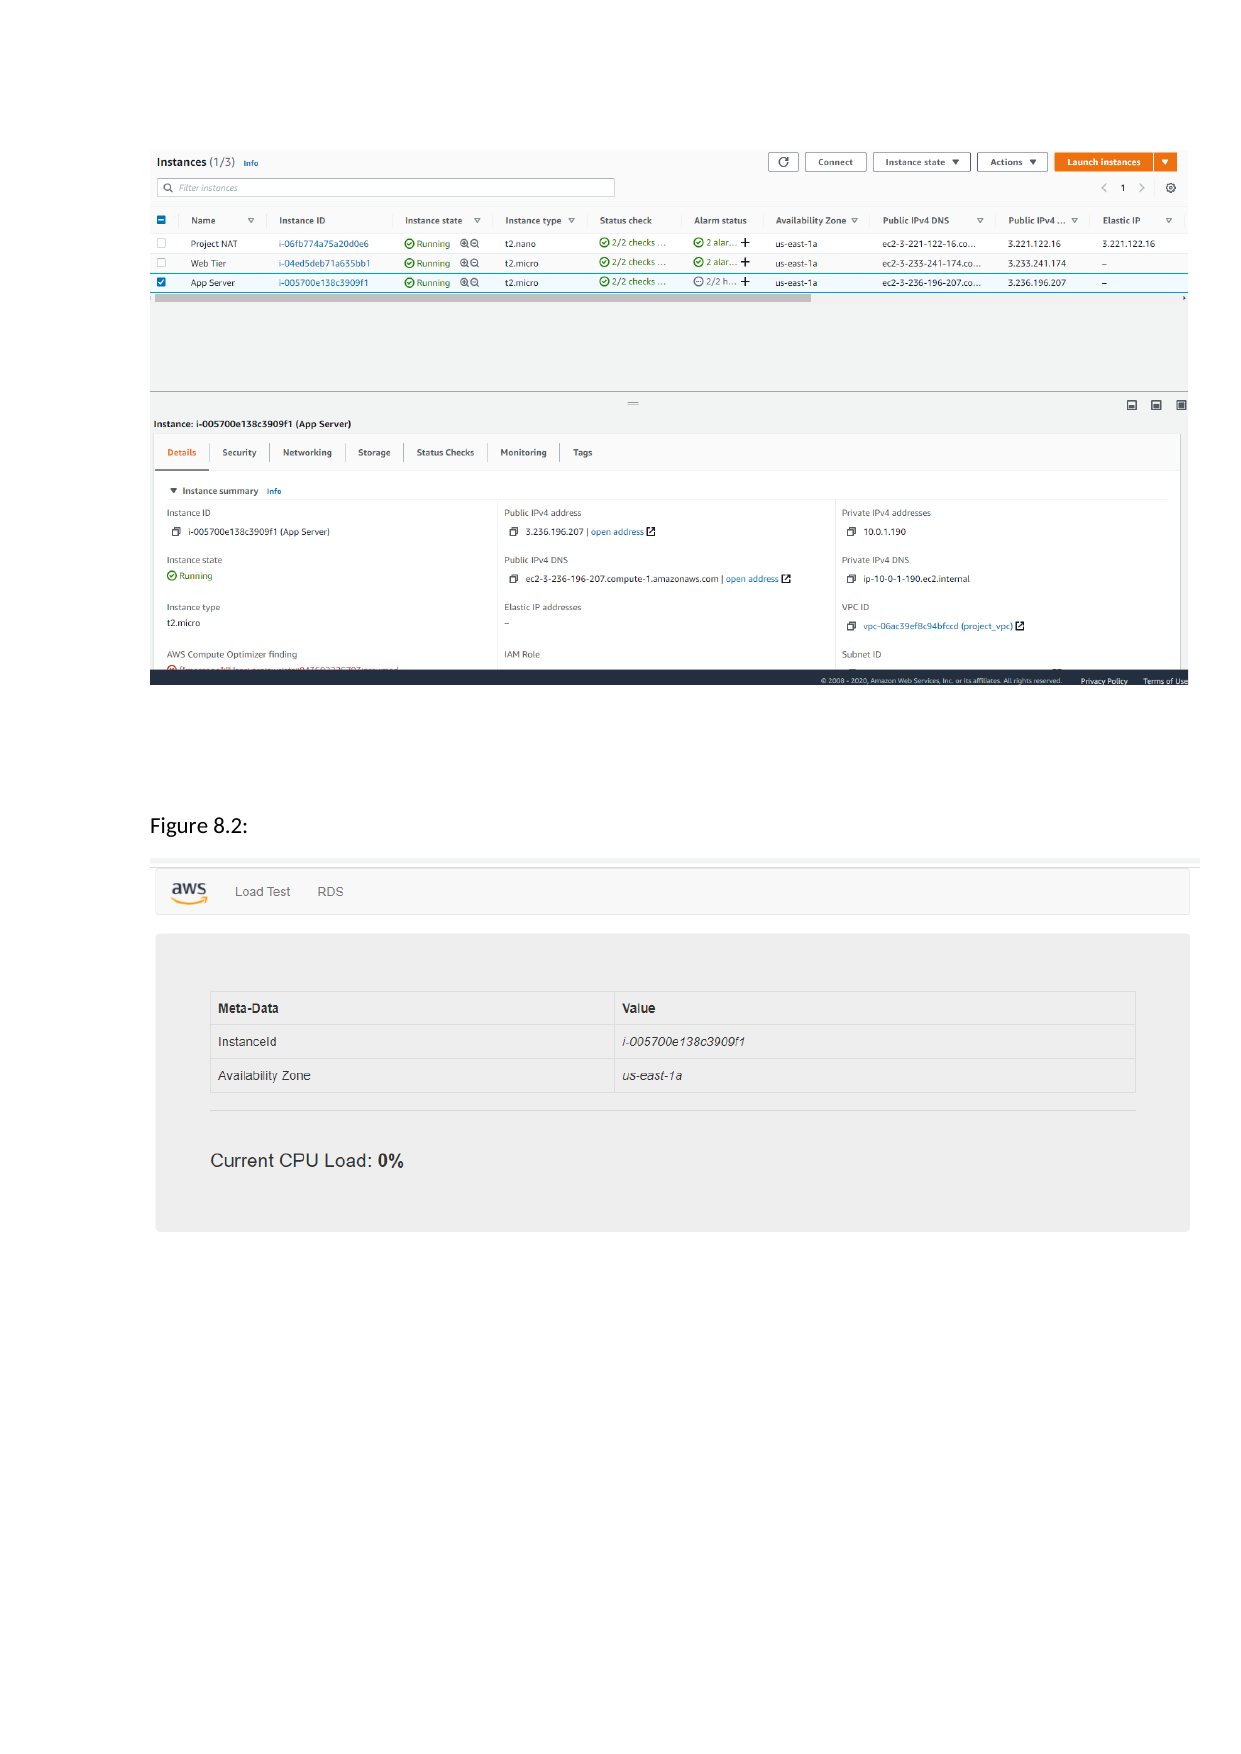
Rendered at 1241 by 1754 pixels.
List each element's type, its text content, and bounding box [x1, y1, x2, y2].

text Figure 8.2: [150, 812, 1090, 840]
